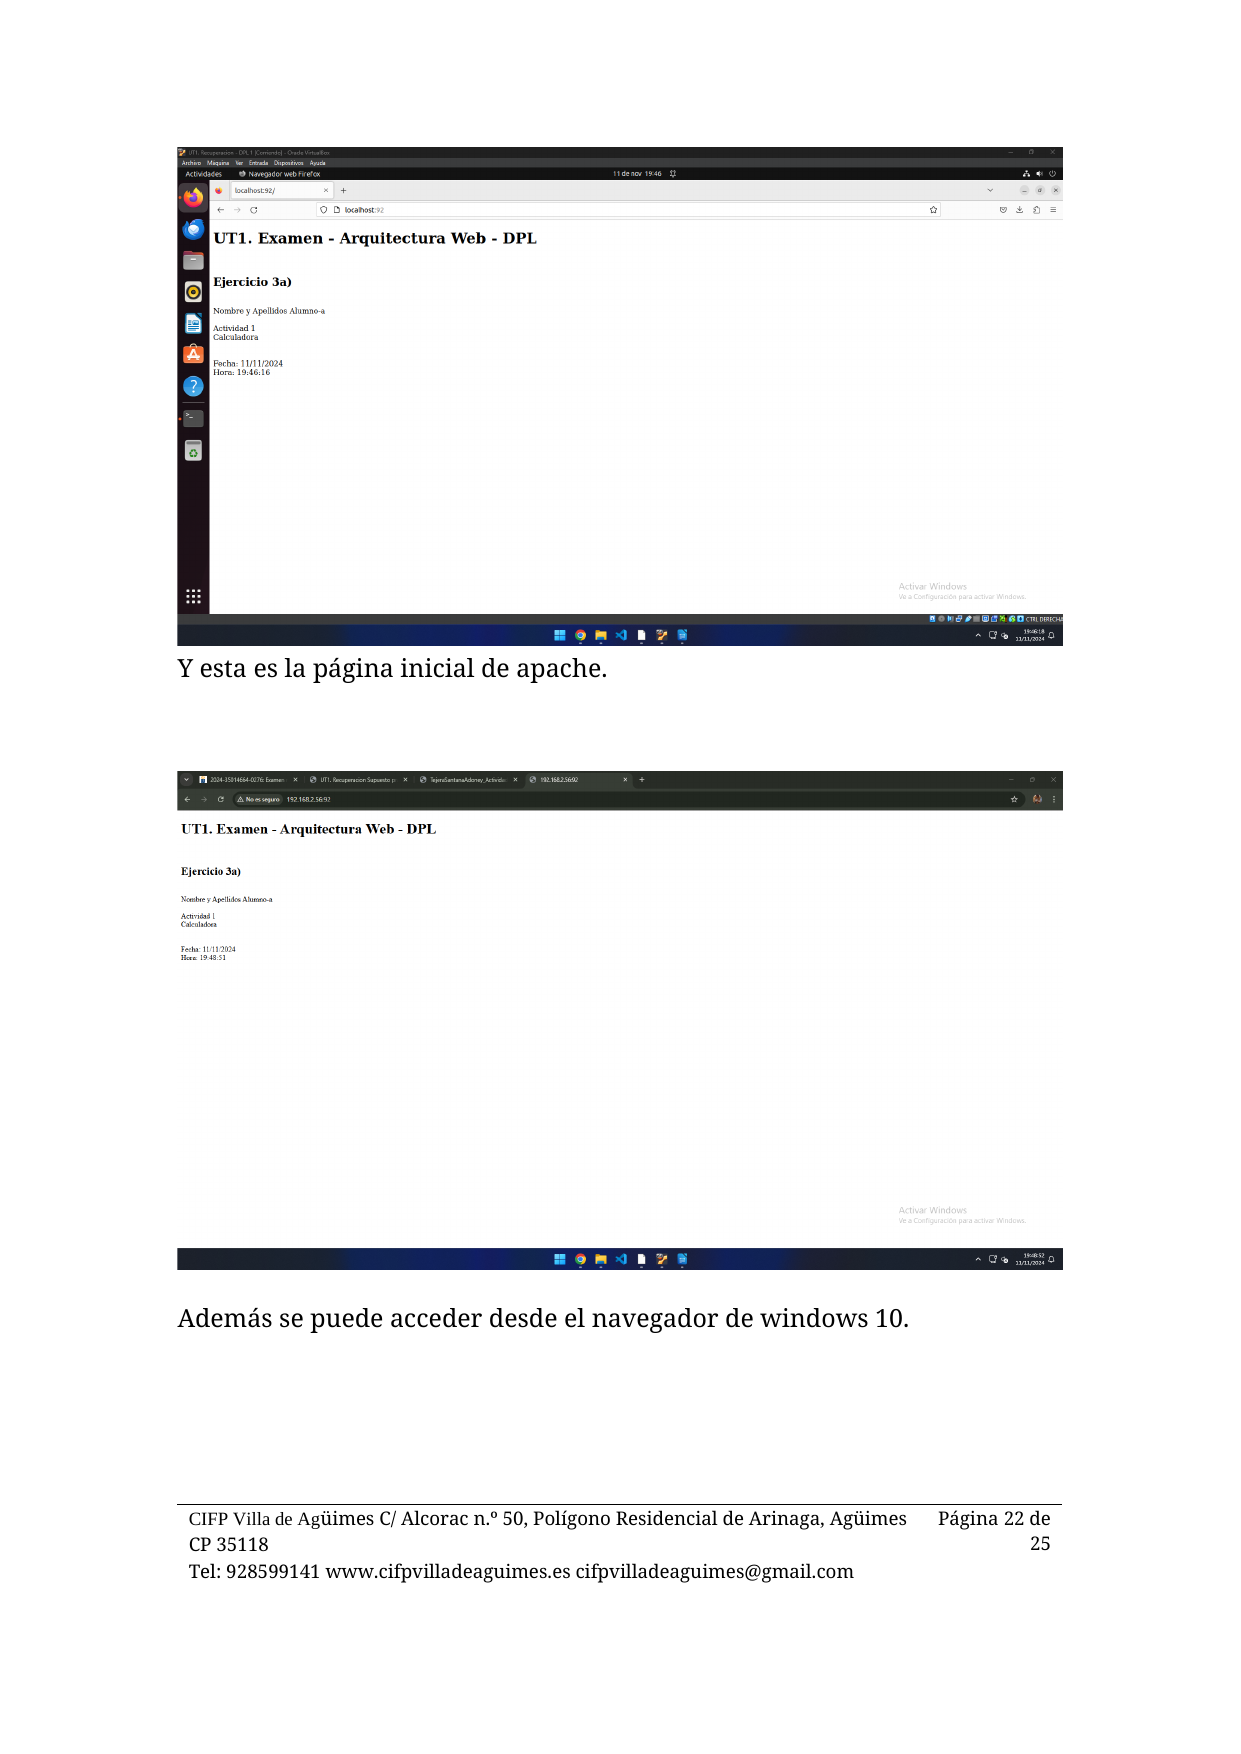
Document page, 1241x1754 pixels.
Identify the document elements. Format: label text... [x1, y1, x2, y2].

text Además se puede acceder desde el navegador de windows 10. [177, 1270, 1063, 1334]
text Y esta es la página inicial de apache. [177, 646, 1063, 685]
picture [177, 147, 1063, 646]
picture [177, 771, 1063, 1270]
